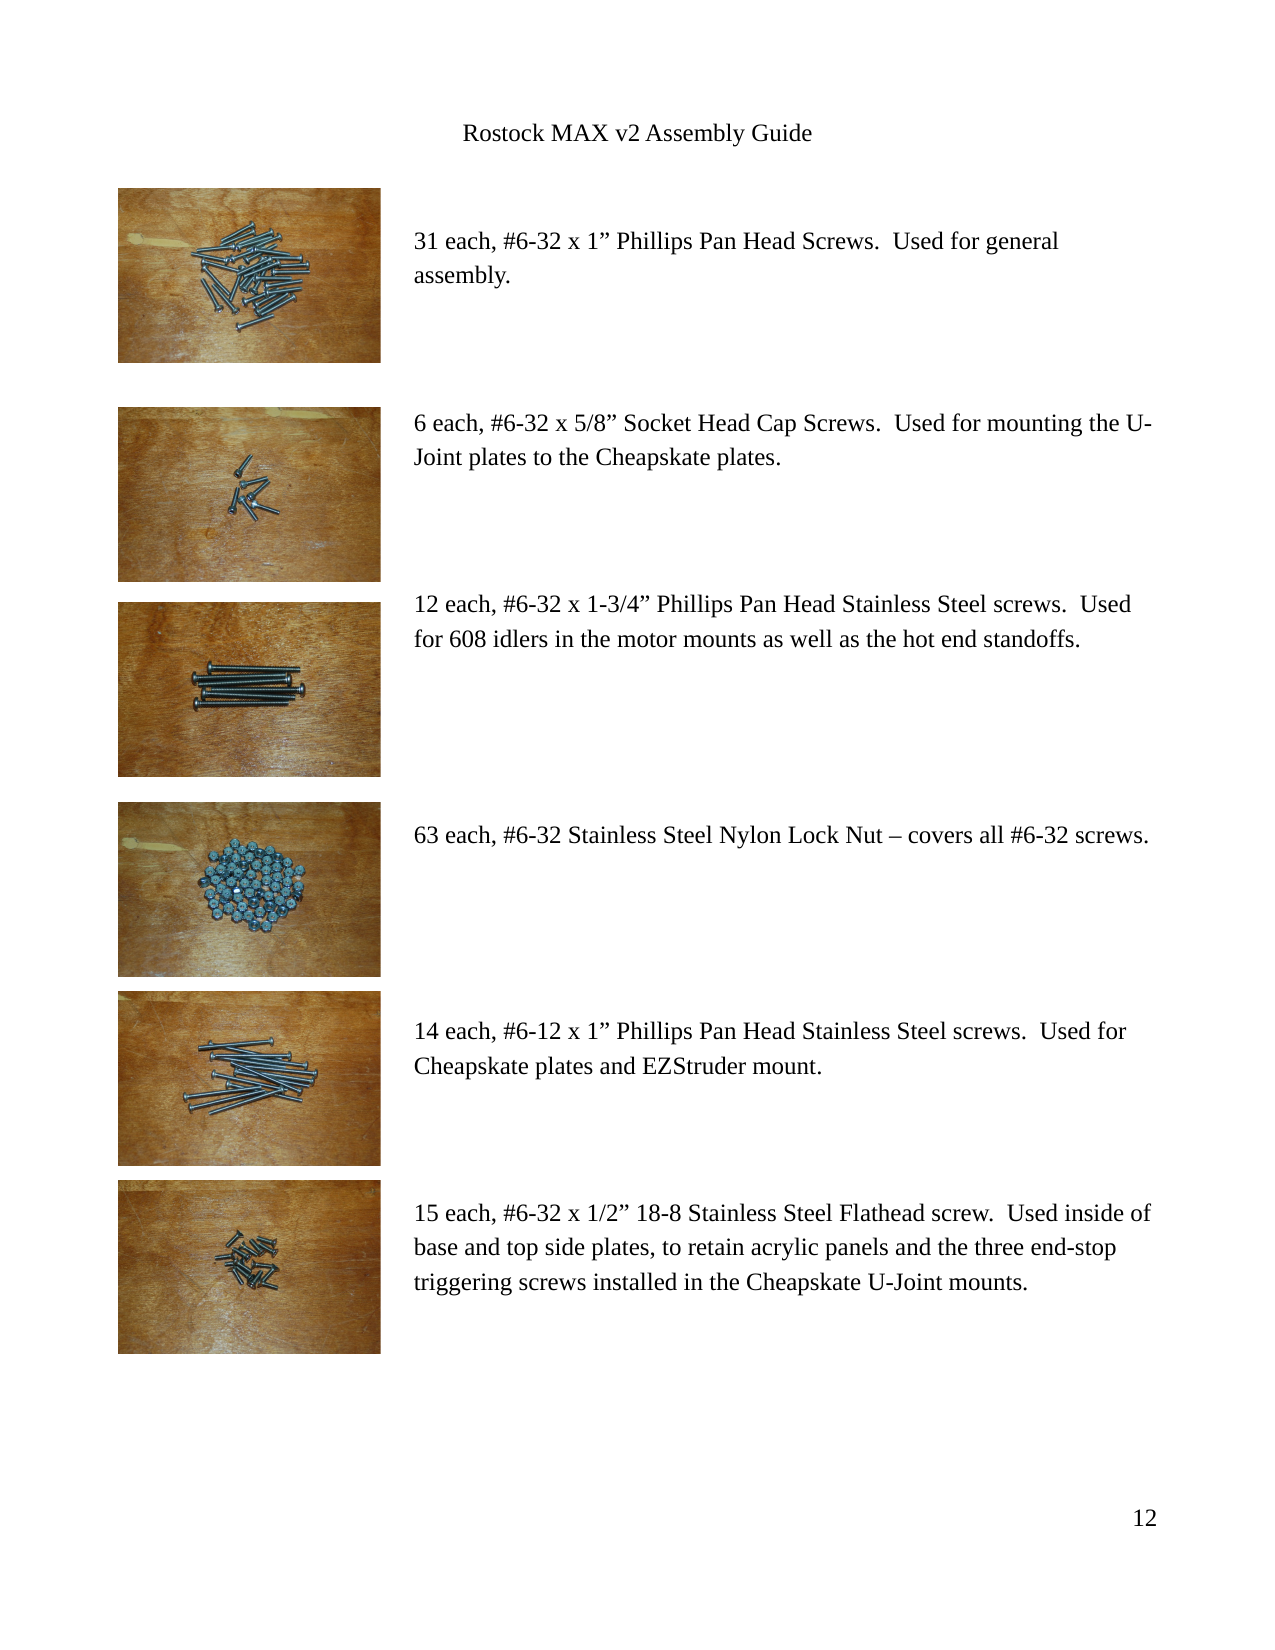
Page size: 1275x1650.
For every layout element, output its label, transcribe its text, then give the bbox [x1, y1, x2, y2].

picture [118, 802, 381, 977]
text 14 each, #6-12 x 1” Phillips Pan Head Stainless Steel screws. Used for Cheapskate plates and EZStruder mount. [381, 1016, 1157, 1079]
picture [118, 407, 381, 582]
text 31 each, #6-32 x 1” Phillips Pan Head Screws. Used for general assembly. [381, 226, 1157, 289]
picture [118, 1180, 381, 1354]
picture [118, 602, 381, 777]
picture [118, 188, 381, 363]
text 12 each, #6-32 x 1-3/4” Phillips Pan Head Stainless Steel screws. Used for 608 idlers in the motor mounts as well as the hot end standoffs. [118, 589, 1157, 652]
text 15 each, #6-32 x 1/2” 18-8 Stainless Steel Flathead screw. Used inside of base and top side plates, to retain acrylic panels and the three end-stop triggering screws installed in the Cheapskate U-Joint mounts. [381, 1198, 1157, 1296]
text 63 each, #6-32 Stainless Steel Nylon Lock Nut – covers all #6-32 screws. [381, 820, 1157, 849]
text 6 each, #6-32 x 5/8” Socket Head Cap Screws. Used for mounting the U- Joint plates to the Cheapskate plates. [381, 408, 1157, 471]
picture [118, 991, 381, 1166]
